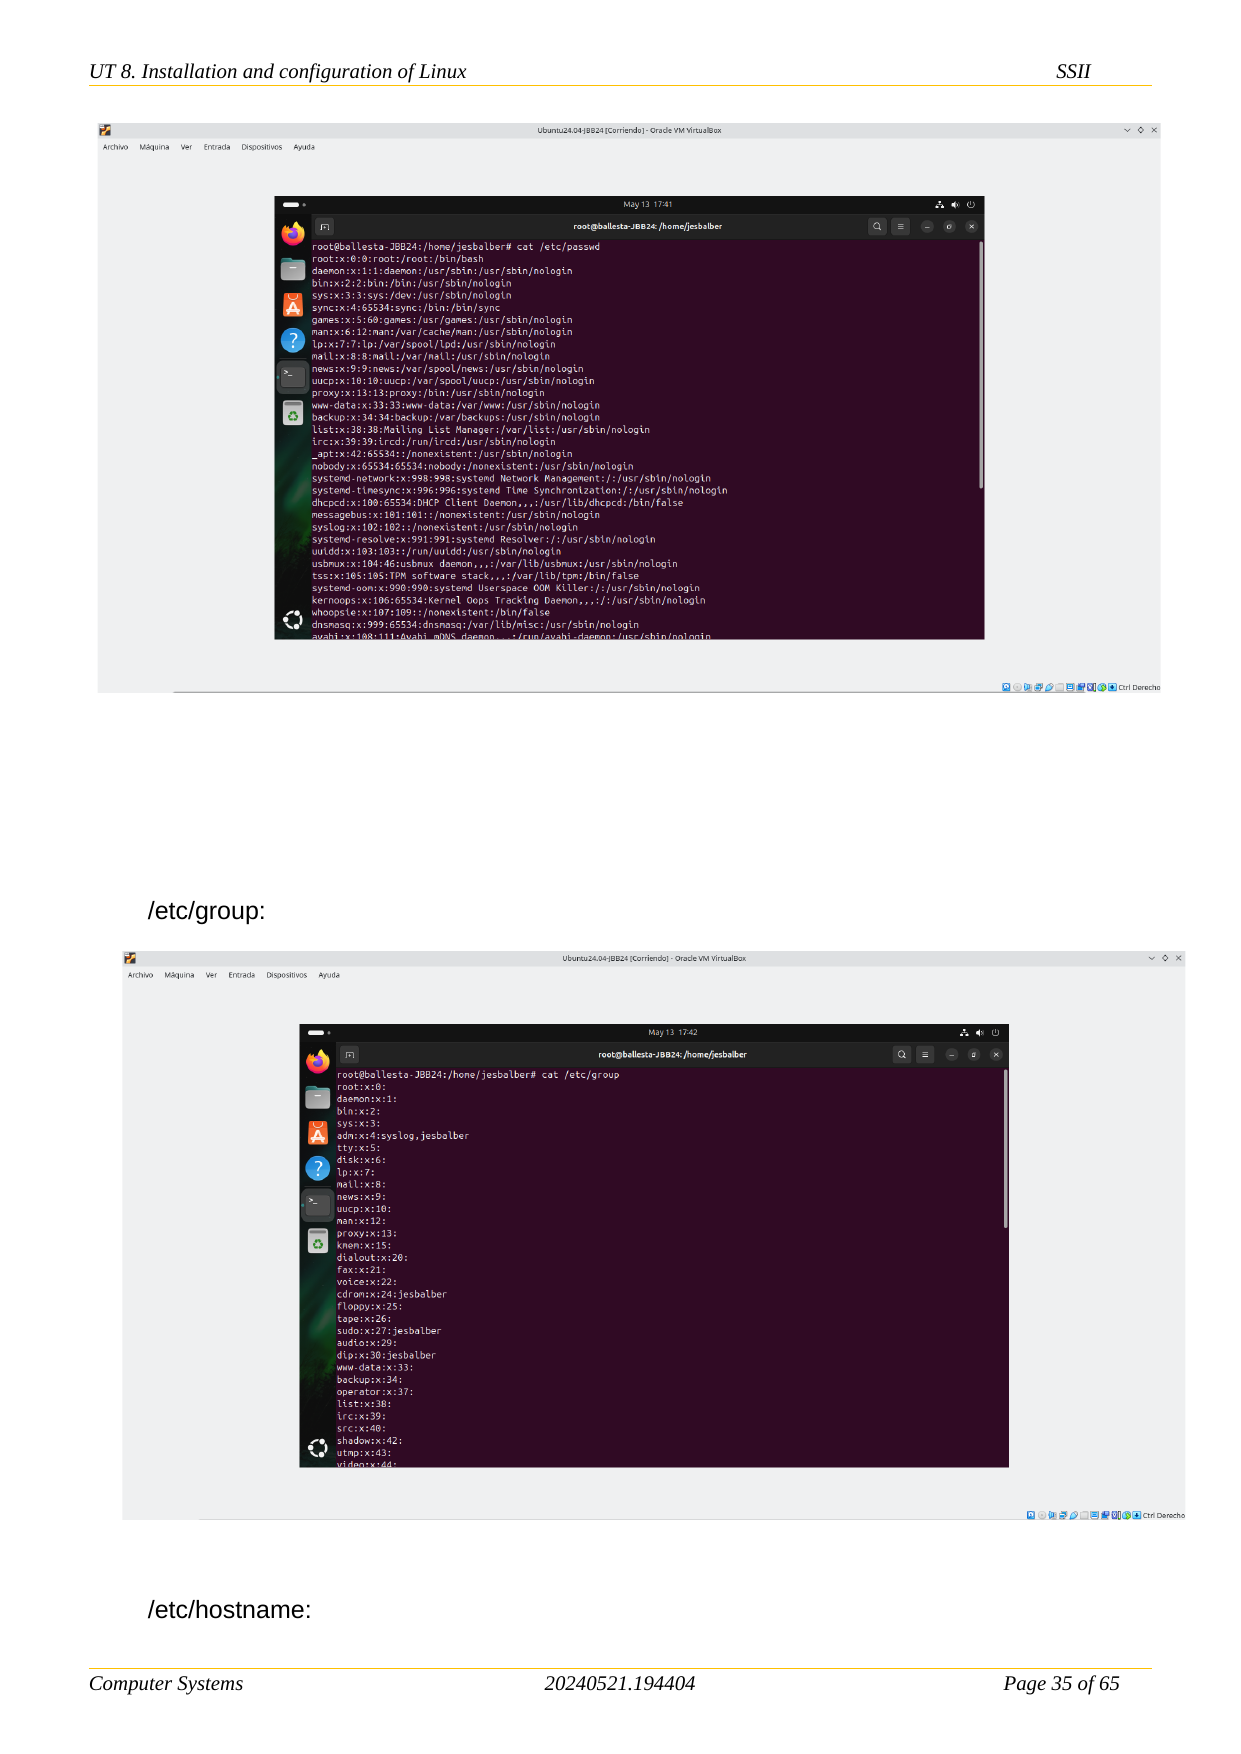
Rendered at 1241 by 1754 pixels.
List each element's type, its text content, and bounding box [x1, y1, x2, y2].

picture [122, 950, 1186, 1520]
picture [97, 122, 1161, 693]
text /etc/hostname: [89, 1595, 1152, 1623]
text /etc/group: [89, 896, 1152, 924]
